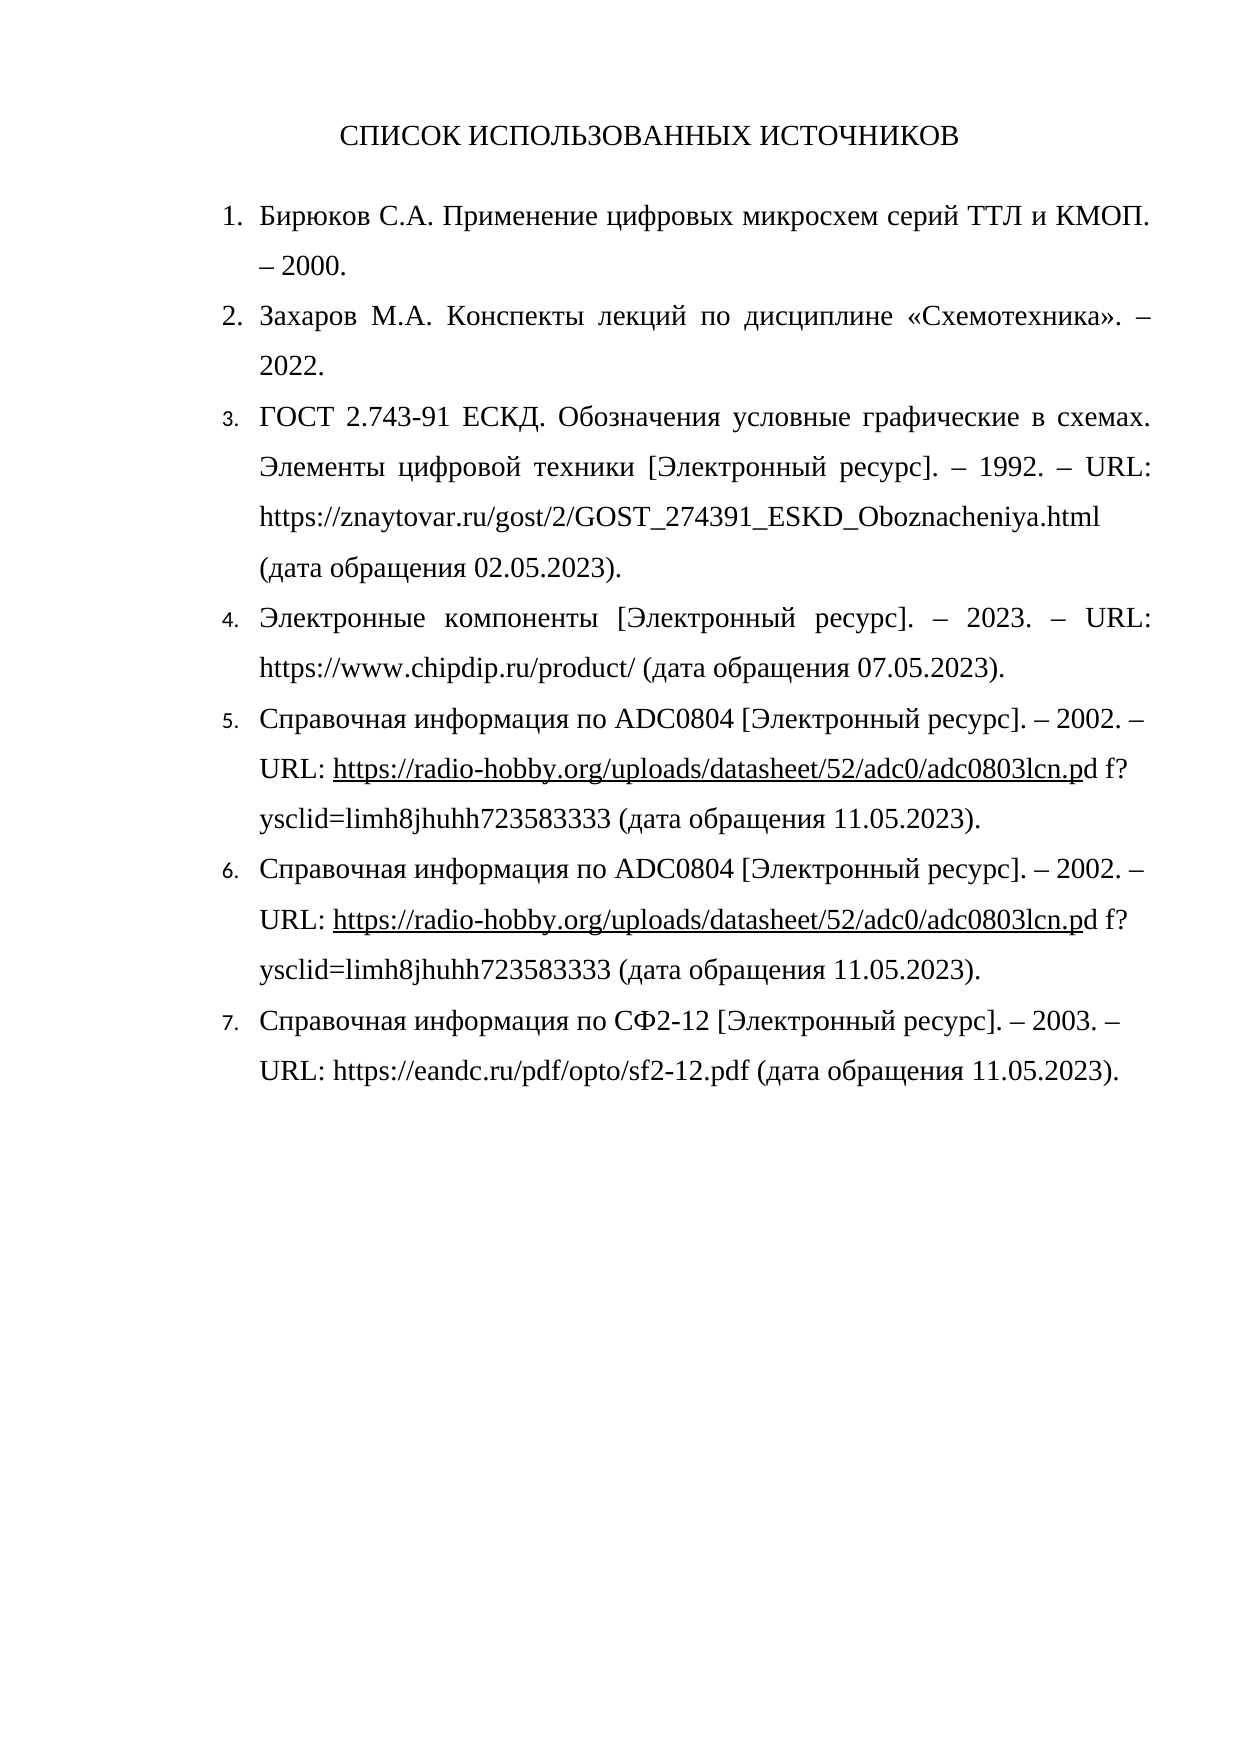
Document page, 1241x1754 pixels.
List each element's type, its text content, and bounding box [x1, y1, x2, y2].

list Справочная информация по ADC0804 [Электронный ресурс]. – 2002. – URL: https://radio-hobby.org/uploads/datasheet/52/adc0/adc0803lcn.pd f?ysclid=limh8jhuhh723583333 (дата обращения 11.05.2023). [222, 852, 1152, 986]
text СПИСОК ИСПОЛЬЗОВАННЫХ ИСТОЧНИКОВ [148, 118, 1152, 152]
list Справочная информация по ADC0804 [Электронный ресурс]. – 2002. – URL: https://radio-hobby.org/uploads/datasheet/52/adc0/adc0803lcn.pd f?ysclid=limh8jhuhh723583333 (дата обращения 11.05.2023). [222, 701, 1152, 835]
list Электронные компоненты [Электронный ресурс]. – 2023. – URL: https://www.chipdip.ru/product/ (дата обращения 07.05.2023). [222, 600, 1152, 684]
list ГОСТ 2.743-91 ЕСКД. Обозначения условные графические в схемах. Элементы цифровой техники [Электронный ресурс]. – 1992. – URL: https://znaytovar.ru/gost/2/GOST_274391_ESKD_Oboznacheniya.html (дата обращения 02.05.2023). [222, 399, 1152, 583]
list Захаров М.А. Конспекты лекций по дисциплине «Схемотехника». – 2022. [222, 298, 1152, 382]
list Справочная информация по СФ2-12 [Электронный ресурс]. – 2003. – URL: https://eandc.ru/pdf/opto/sf2-12.pdf (дата обращения 11.05.2023). [222, 1003, 1152, 1086]
list Бирюков С.А. Применение цифровых микросхем серий ТТЛ и КМОП. – 2000. [222, 198, 1152, 281]
